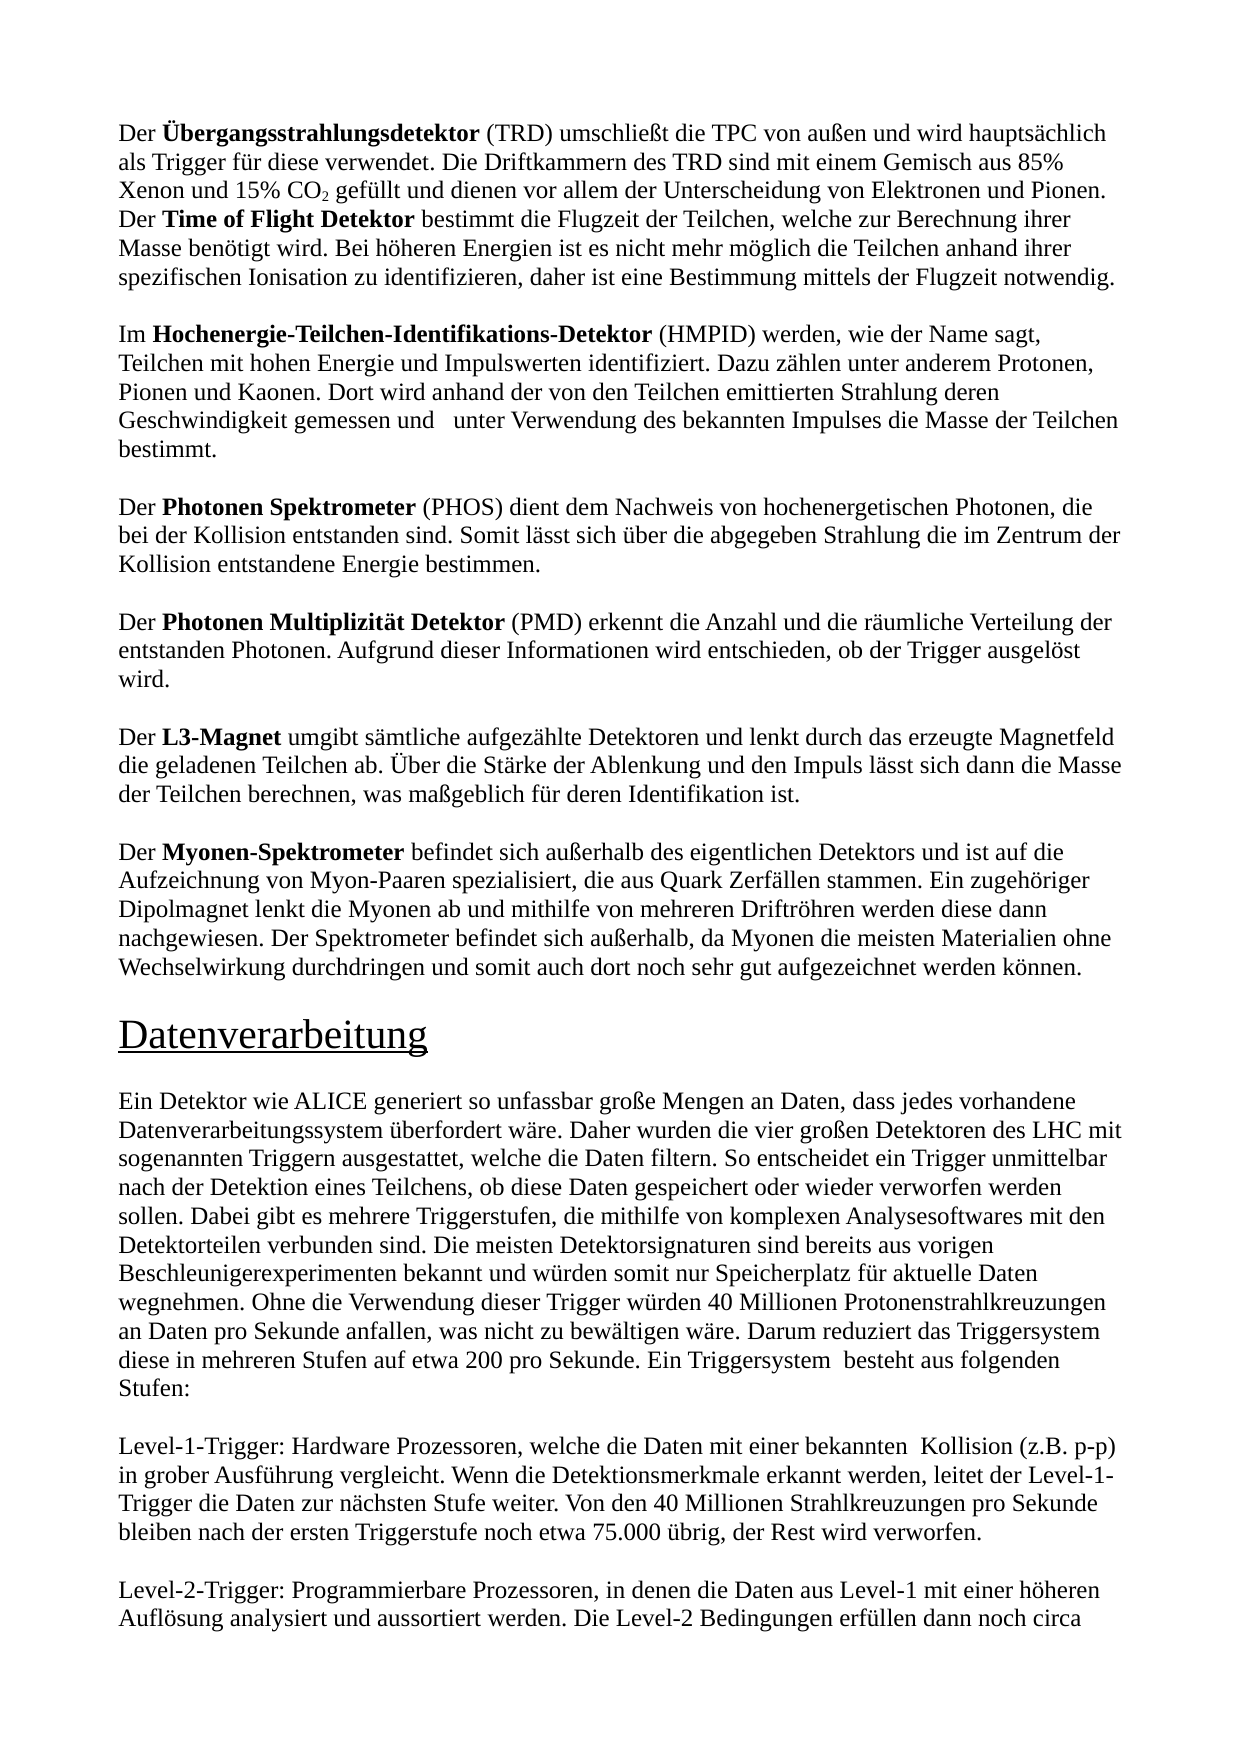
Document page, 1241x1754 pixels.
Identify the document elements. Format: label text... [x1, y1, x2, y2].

text Datenverarbeitung [118, 1009, 1122, 1057]
text Level-1-Trigger: Hardware Prozessoren, welche die Daten mit einer bekannten Kollision (z.B. p-p) in grober Ausführung vergleicht. Wenn die Detektionsmerkmale erkannt werden, leitet der Level-1-Trigger die Daten zur nächsten Stufe weiter. Von den 40 Millionen Strahlkreuzungen pro Sekunde bleiben nach der ersten Triggerstufe noch etwa 75.000 übrig, der Rest wird verworfen. [118, 1431, 1122, 1546]
text Der Myonen-Spektrometer befindet sich außerhalb des eigentlichen Detektors und ist auf die Aufzeichnung von Myon-Paaren spezialisiert, die aus Quark Zerfällen stammen. Ein zugehöriger Dipolmagnet lenkt die Myonen ab und mithilfe von mehreren Driftröhren werden diese dann nachgewiesen. Der Spektrometer befindet sich außerhalb, da Myonen die meisten Materialien ohne Wechselwirkung durchdringen und somit auch dort noch sehr gut aufgezeichnet werden können. [118, 837, 1122, 981]
text Der Übergangsstrahlungsdetektor (TRD) umschließt die TPC von außen und wird hauptsächlich als Trigger für diese verwendet. Die Driftkammern des TRD sind mit einem Gemisch aus 85% Xenon und 15% CO2 gefüllt und dienen vor allem der Unterscheidung von Elektronen und Pionen. [118, 118, 1122, 204]
text Im Hochenergie-Teilchen-Identifikations-Detektor (HMPID) werden, wie der Name sagt, Teilchen mit hohen Energie und Impulswerten identifiziert. Dazu zählen unter anderem Protonen, Pionen und Kaonen. Dort wird anhand der von den Teilchen emittierten Strahlung deren Geschwindigkeit gemessen und unter Verwendung des bekannten Impulses die Masse der Teilchen bestimmt. [118, 319, 1122, 463]
text Der Photonen Spektrometer (PHOS) dient dem Nachweis von hochenergetischen Photonen, die bei der Kollision entstanden sind. Somit lässt sich über die abgegeben Strahlung die im Zentrum der Kollision entstandene Energie bestimmen. [118, 492, 1122, 578]
text Der Photonen Multiplizität Detektor (PMD) erkennt die Anzahl und die räumliche Verteilung der entstanden Photonen. Aufgrund dieser Informationen wird entschieden, ob der Trigger ausgelöst wird. [118, 607, 1122, 693]
text Ein Detektor wie ALICE generiert so unfassbar große Mengen an Daten, dass jedes vorhandene Datenverarbeitungssystem überfordert wäre. Daher wurden die vier großen Detektoren des LHC mit sogenannten Triggern ausgestattet, welche die Daten filtern. So entscheidet ein Trigger unmittelbar nach der Detektion eines Teilchens, ob diese Daten gespeichert oder wieder verworfen werden sollen. Dabei gibt es mehrere Triggerstufen, die mithilfe von komplexen Analysesoftwares mit den Detektorteilen verbunden sind. Die meisten Detektorsignaturen sind bereits aus vorigen Beschleunigerexperimenten bekannt und würden somit nur Speicherplatz für aktuelle Daten wegnehmen. Ohne die Verwendung dieser Trigger würden 40 Millionen Protonenstrahlkreuzungen an Daten pro Sekunde anfallen, was nicht zu bewältigen wäre. Darum reduziert das Triggersystem diese in mehreren Stufen auf etwa 200 pro Sekunde. Ein Triggersystem besteht aus folgenden Stufen: [118, 1086, 1122, 1402]
text Der L3-Magnet umgibt sämtliche aufgezählte Detektoren und lenkt durch das erzeugte Magnetfeld die geladenen Teilchen ab. Über die Stärke der Ablenkung und den Impuls lässt sich dann die Masse der Teilchen berechnen, was maßgeblich für deren Identifikation ist. [118, 722, 1122, 808]
text Der Time of Flight Detektor bestimmt die Flugzeit der Teilchen, welche zur Berechnung ihrer Masse benötigt wird. Bei höheren Energien ist es nicht mehr möglich die Teilchen anhand ihrer spezifischen Ionisation zu identifizieren, daher ist eine Bestimmung mittels der Flugzeit notwendig. [118, 204, 1122, 291]
text Level-2-Trigger: Programmierbare Prozessoren, in denen die Daten aus Level-1 mit einer höheren Auflösung analysiert und aussortiert werden. Die Level-2 Bedingungen erfüllen dann noch circa [118, 1575, 1122, 1632]
